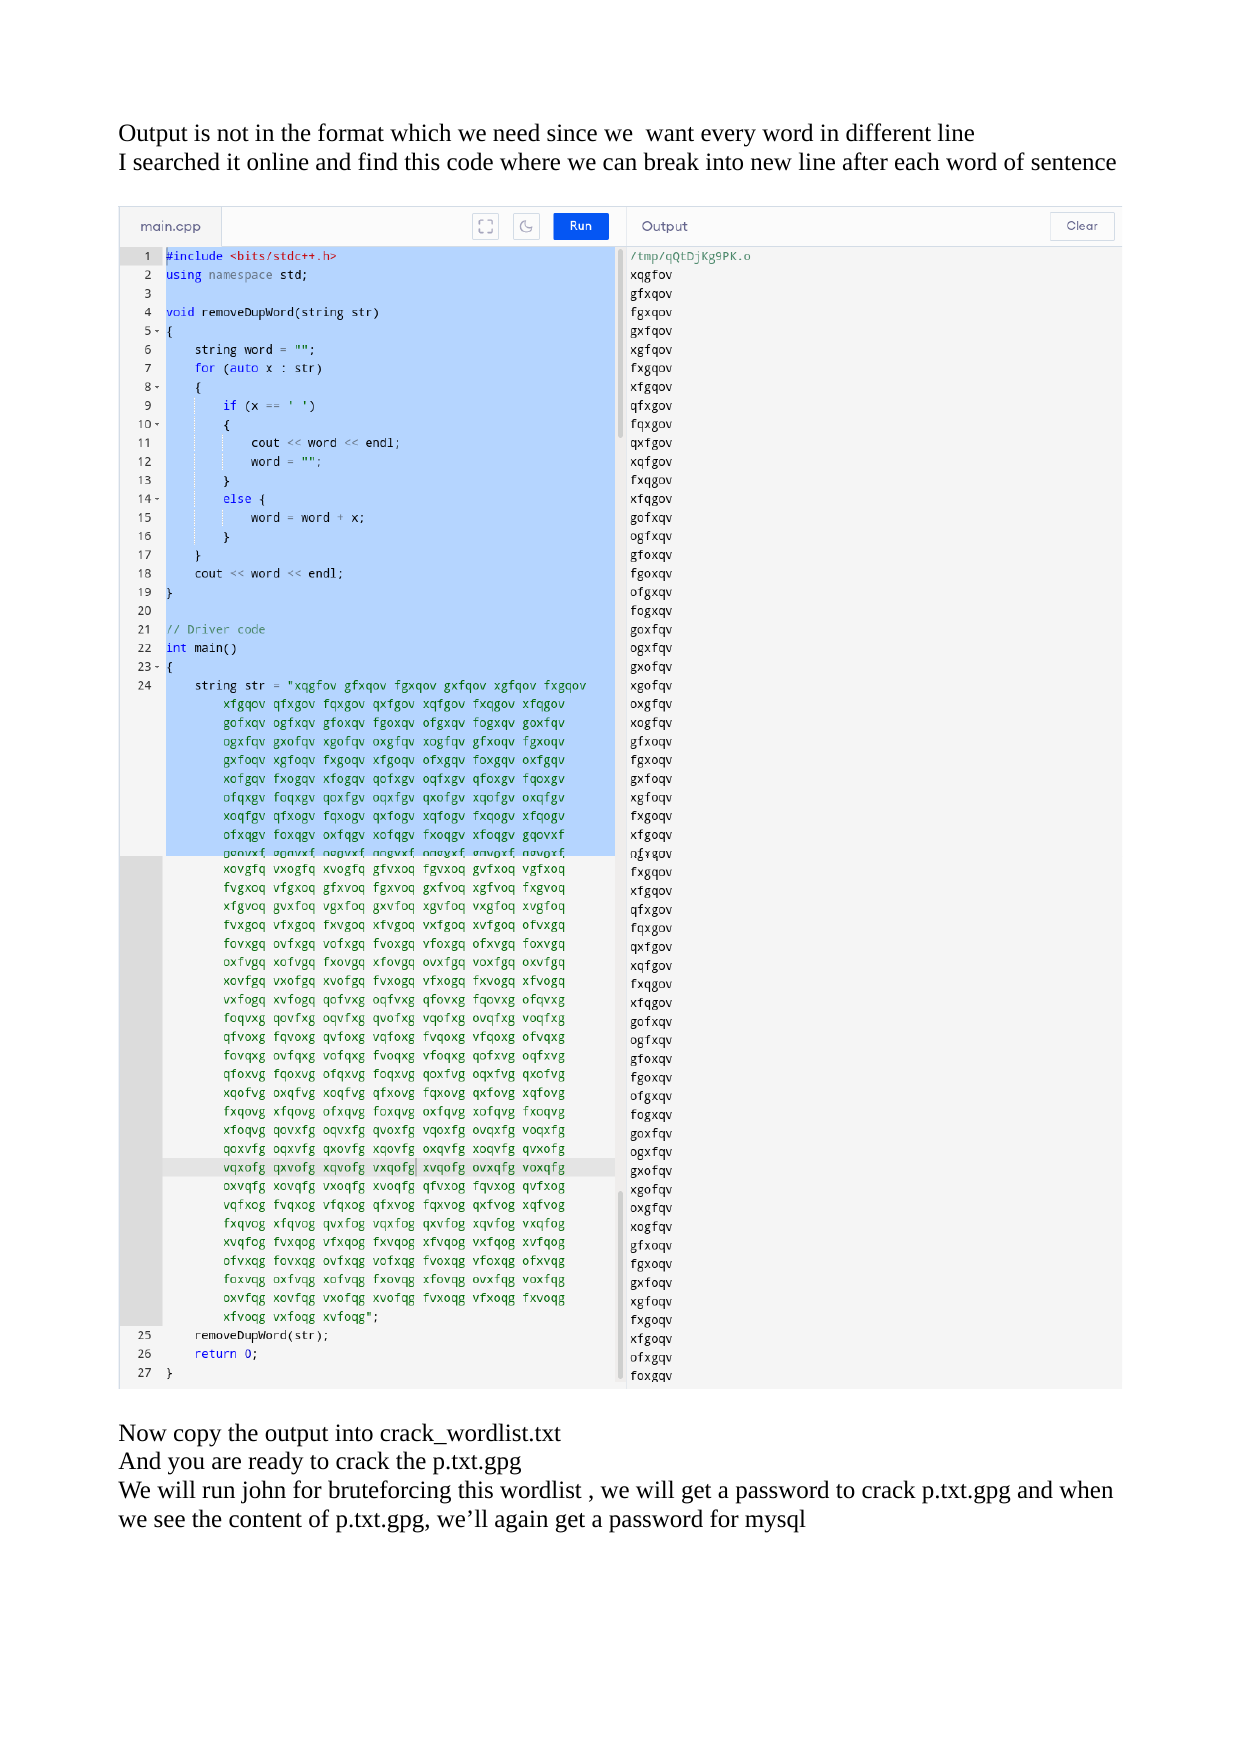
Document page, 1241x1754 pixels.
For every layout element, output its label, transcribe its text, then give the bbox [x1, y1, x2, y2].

text I searched it online and find this code where we can break into new line after each word of sentence [118, 147, 1122, 176]
text And you are ready to crack the p.txt.gpg [118, 1446, 1122, 1475]
text We will run john for bruteforcing this wordlist , we will get a password to crack p.txt.gpg and when we see the content of p.txt.gpg, we’ll again get a password for mysql [118, 1475, 1122, 1533]
text Now copy the output into crack_wordlist.txt [118, 1418, 1122, 1446]
text Output is not in the format which we need since we want every word in different line [118, 118, 1122, 147]
picture [118, 204, 1123, 1389]
